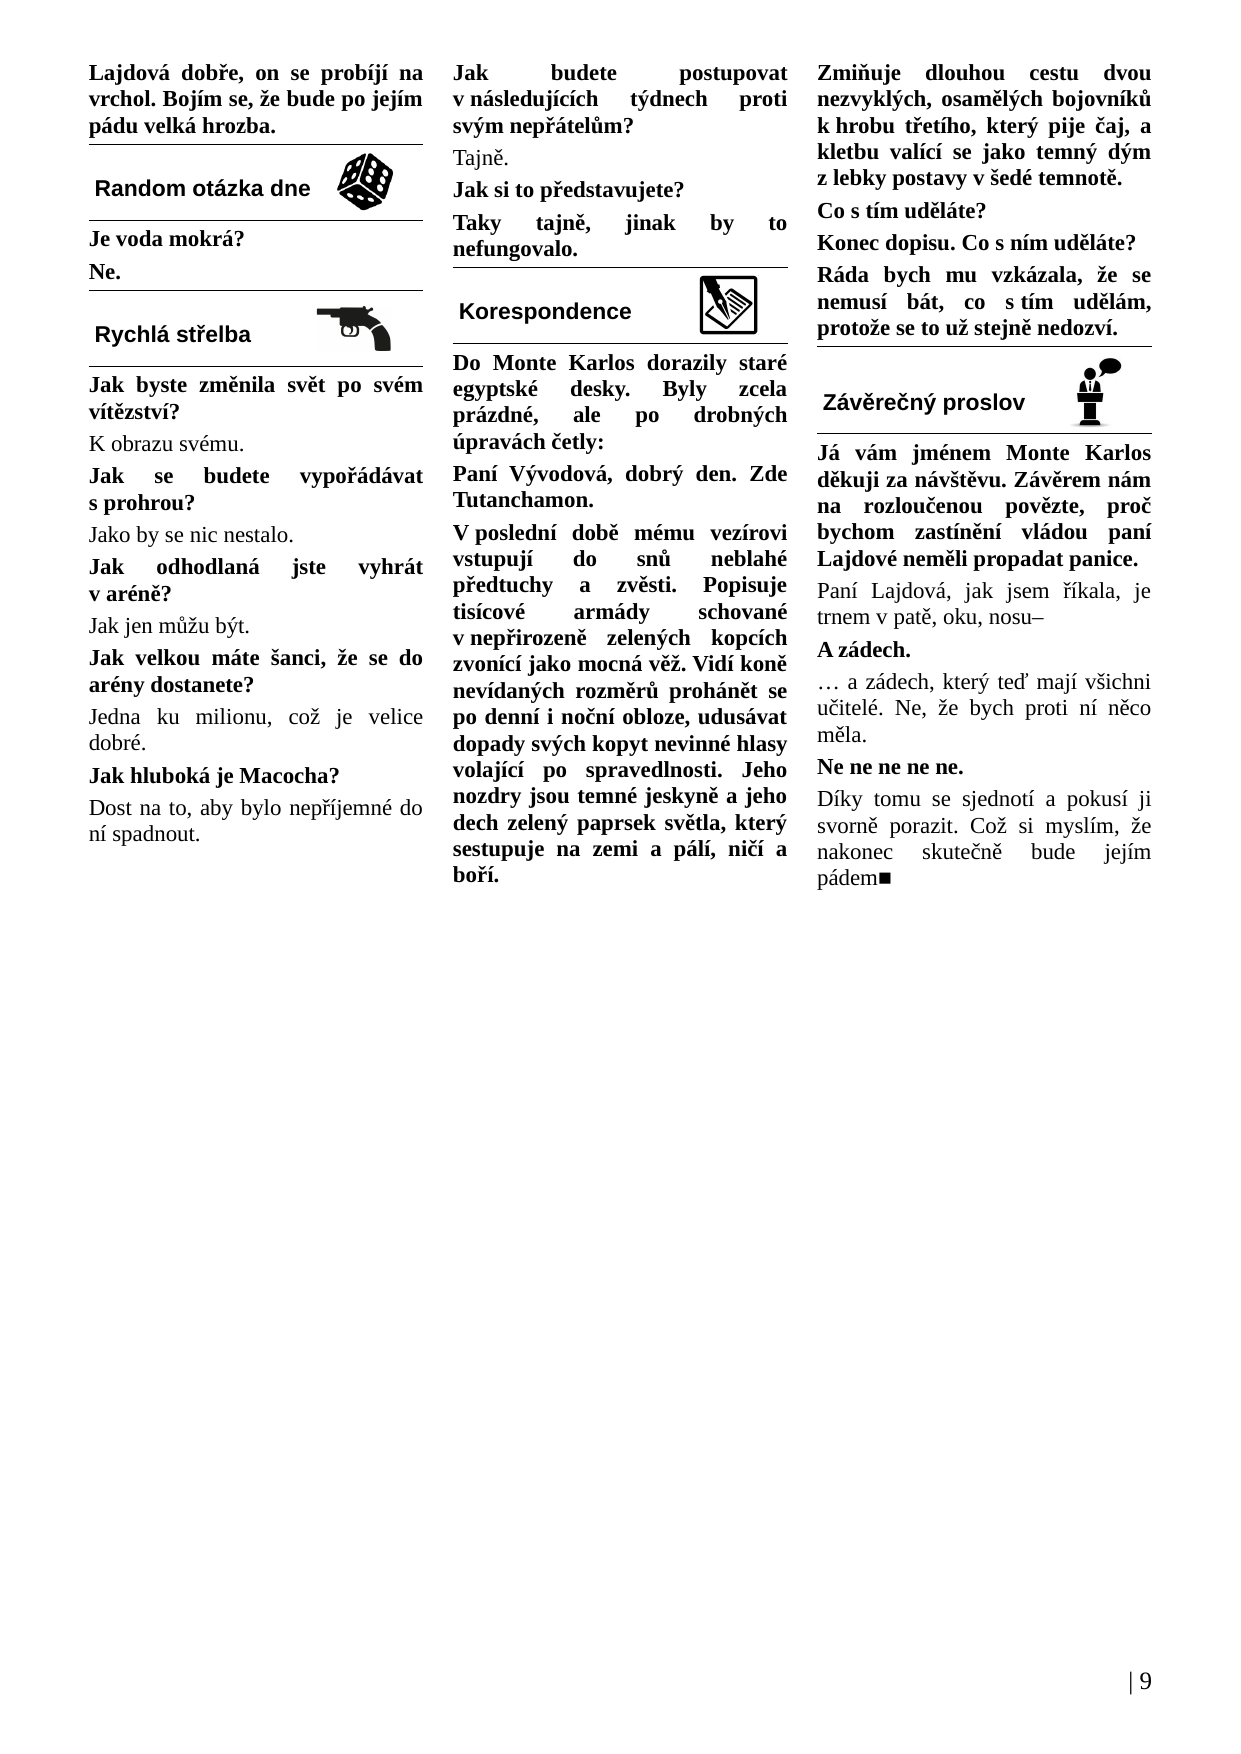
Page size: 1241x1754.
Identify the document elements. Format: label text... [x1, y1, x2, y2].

text Ráda bych mu vzkázala, že se nemusí bát, co s tím udělám, protože se to už stejně nedozví. [817, 261, 1152, 340]
text Dost na to, aby bylo nepříjemné do ní spadnout. [88, 794, 423, 847]
text Taky tajně, jinak by to nefungovalo. [453, 209, 787, 261]
text Jak velkou máte šanci, že se do arény dostanete? [88, 644, 423, 697]
table_header Random otázka dne [89, 145, 423, 219]
picture [334, 152, 394, 212]
text Jak si to představujete? [453, 176, 787, 203]
text Já vám jménem Monte Karlos děkuji za návštěvu. Závěrem nám na rozloučenou povězte, proč bychom zastínění vládou paní Lajdové neměli propadat panice. [817, 439, 1152, 571]
text Jak se budete vypořádávat s prohrou? [88, 462, 423, 515]
text Jak jen můžu být. [88, 612, 423, 638]
text Díky tomu se sjednotí a pokusí ji svorně porazit. Což si myslím, že nakonec skutečně bude jejím pádem■ [817, 785, 1152, 891]
text Je voda mokrá? [88, 226, 423, 252]
text Lajdová dobře, on se probíjí na vrchol. Bojím se, že bude po jejím pádu velká hrozba. [88, 59, 423, 138]
text Konec dopisu. Co s ním uděláte? [817, 229, 1152, 255]
text … a zádech, který teď mají všichni učitelé. Ne, že bych proti ní něco měla. [817, 668, 1152, 747]
text Do Monte Karlos dorazily staré egyptské desky. Byly zcela prázdné, ale po drobných úpravách četly: [453, 349, 787, 454]
text Jedna ku milionu, což je velice dobré. [88, 703, 423, 756]
text Zmiňuje dlouhou cestu dvou nezvyklých, osamělých bojovníků k hrobu třetího, který pije čaj, a kletbu valící se jako temný dým z lebky postavy v šedé temnotě. [817, 59, 1152, 191]
text Jako by se nic nestalo. [88, 521, 423, 547]
table_header Rychlá střelba [89, 291, 423, 366]
text K obrazu svému. [88, 430, 423, 457]
text Co s tím uděláte? [817, 197, 1152, 223]
text Paní Vývodová, dobrý den. Zde Tutanchamon. [453, 460, 787, 513]
text Jak byste změnila svět po svém vítězství? [88, 372, 423, 424]
text Tajně. [453, 144, 787, 170]
table_header Korespondence [453, 268, 787, 343]
text Ne. [88, 258, 423, 284]
table_header Závěrečný proslov [817, 347, 1152, 433]
text A zádech. [817, 636, 1152, 662]
text Jak hluboká je Macocha? [88, 762, 423, 788]
text Paní Lajdová, jak jsem říkala, je trnem v patě, oku, nosu– [817, 577, 1152, 630]
picture [316, 306, 391, 351]
text Jak budete postupovat v následujících týdnech proti svým nepřátelům? [453, 59, 787, 138]
text Ne ne ne ne ne. [817, 753, 1152, 779]
picture [1067, 353, 1126, 428]
text Jak odhodlaná jste vyhrát v aréně? [88, 553, 423, 606]
picture [699, 275, 759, 335]
text V poslední době mému vezírovi vstupují do snů neblahé předtuchy a zvěsti. Popisuje tisícové armády schované v nepřirozeně zelených kopcích zvonící jako mocná věž. Vidí koně nevídaných rozměrů prohánět se po denní i noční obloze, udusávat dopady svých kopyt nevinné hlasy volající po spravedlnosti. Jeho nozdry jsou temné jeskyně a jeho dech zelený paprsek světla, který sestupuje na zemi a pálí, ničí a boří. [453, 519, 787, 888]
